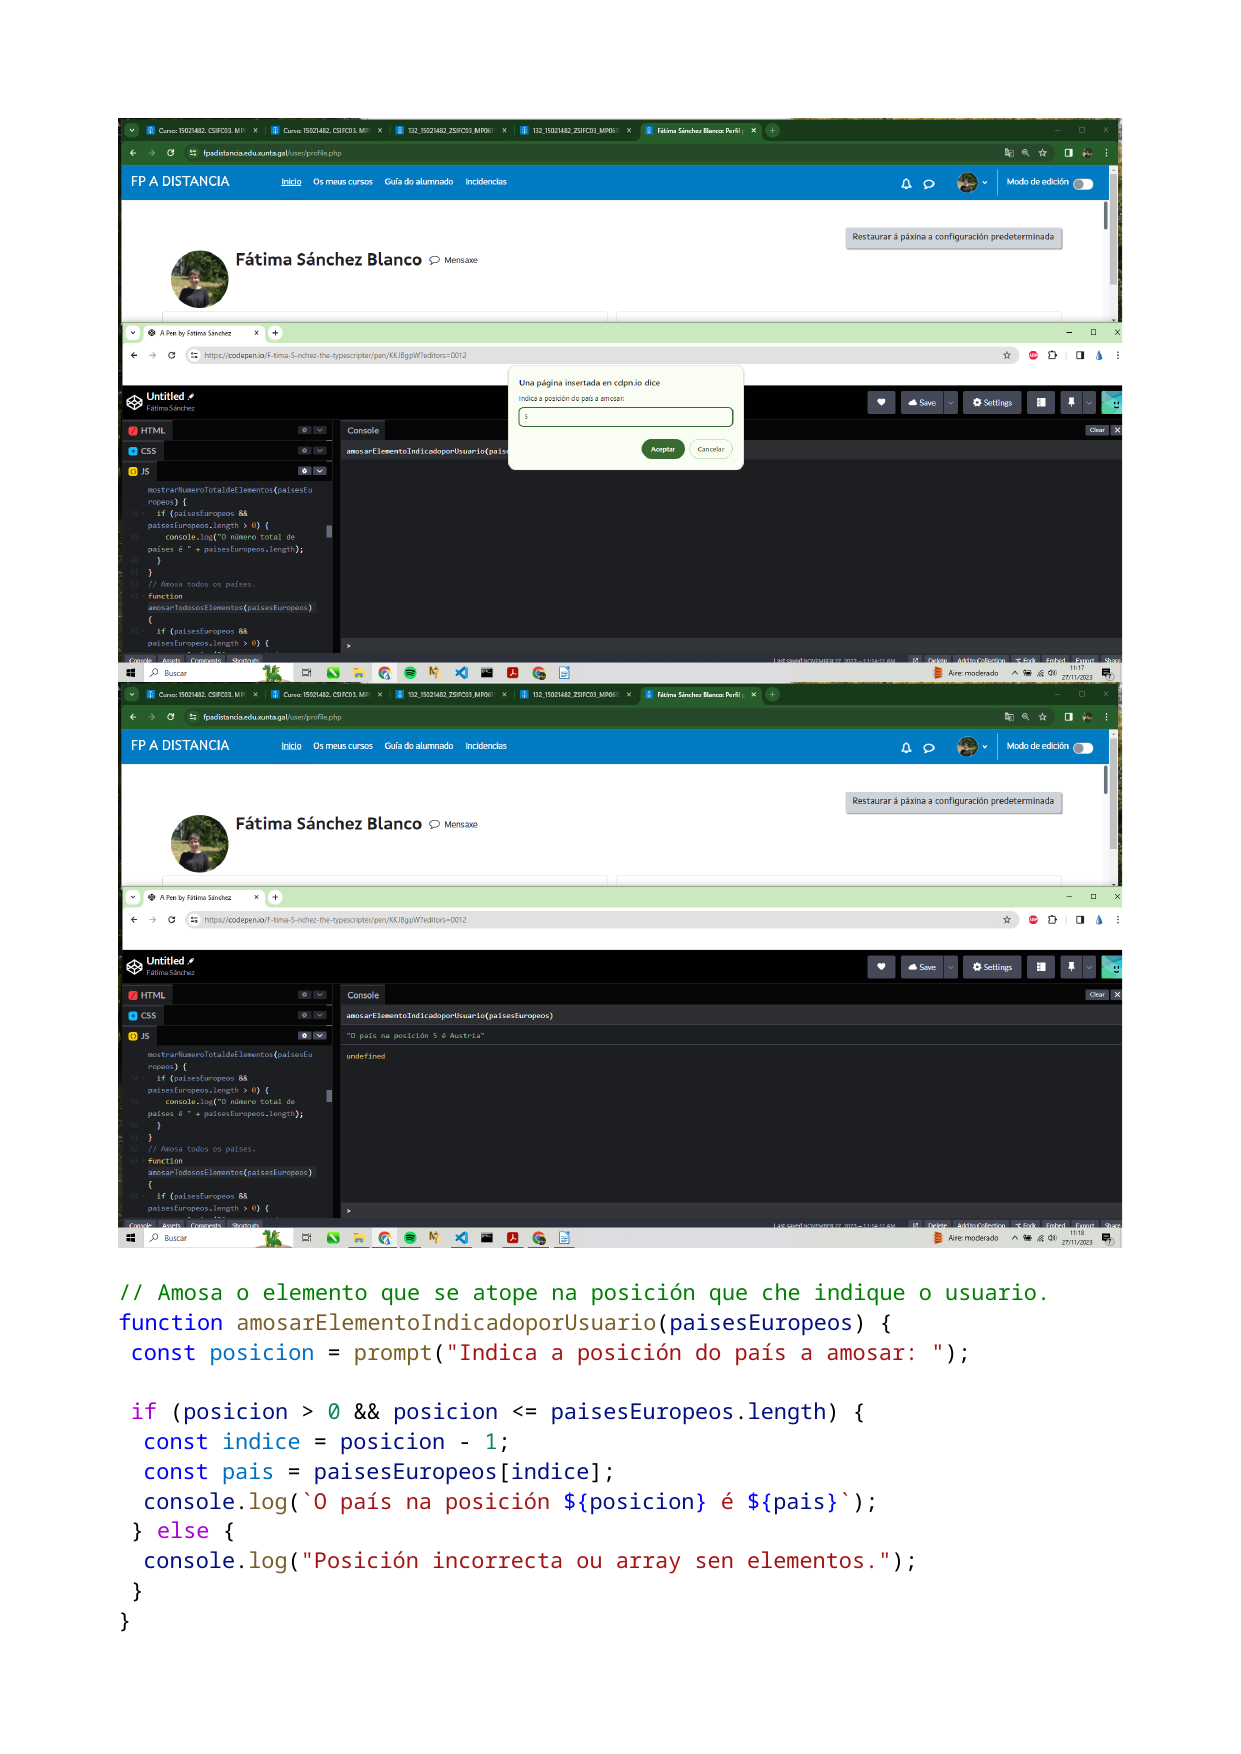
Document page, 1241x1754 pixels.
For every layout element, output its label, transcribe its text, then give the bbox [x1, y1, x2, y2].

text } [118, 1575, 1122, 1605]
text if (posicion > 0 && posicion <= paisesEuropeos.length) { [118, 1396, 1122, 1426]
text const pais = paisesEuropeos[indice]; [118, 1456, 1122, 1486]
text } else { [118, 1515, 1122, 1545]
text const indice = posicion - 1; [118, 1426, 1122, 1456]
text console.log(`O país na posición ${posicion} é ${pais}`); [118, 1486, 1122, 1515]
picture [118, 118, 1123, 1248]
text const posicion = prompt("Indica a posición do país a amosar: "); [118, 1337, 1122, 1367]
text function amosarElementoIndicadoporUsuario(paisesEuropeos) { [118, 1307, 1122, 1337]
text } [118, 1605, 1122, 1634]
text console.log("Posición incorrecta ou array sen elementos."); [118, 1545, 1122, 1575]
text // Amosa o elemento que se atope na posición que che indique o usuario. [118, 1277, 1122, 1307]
